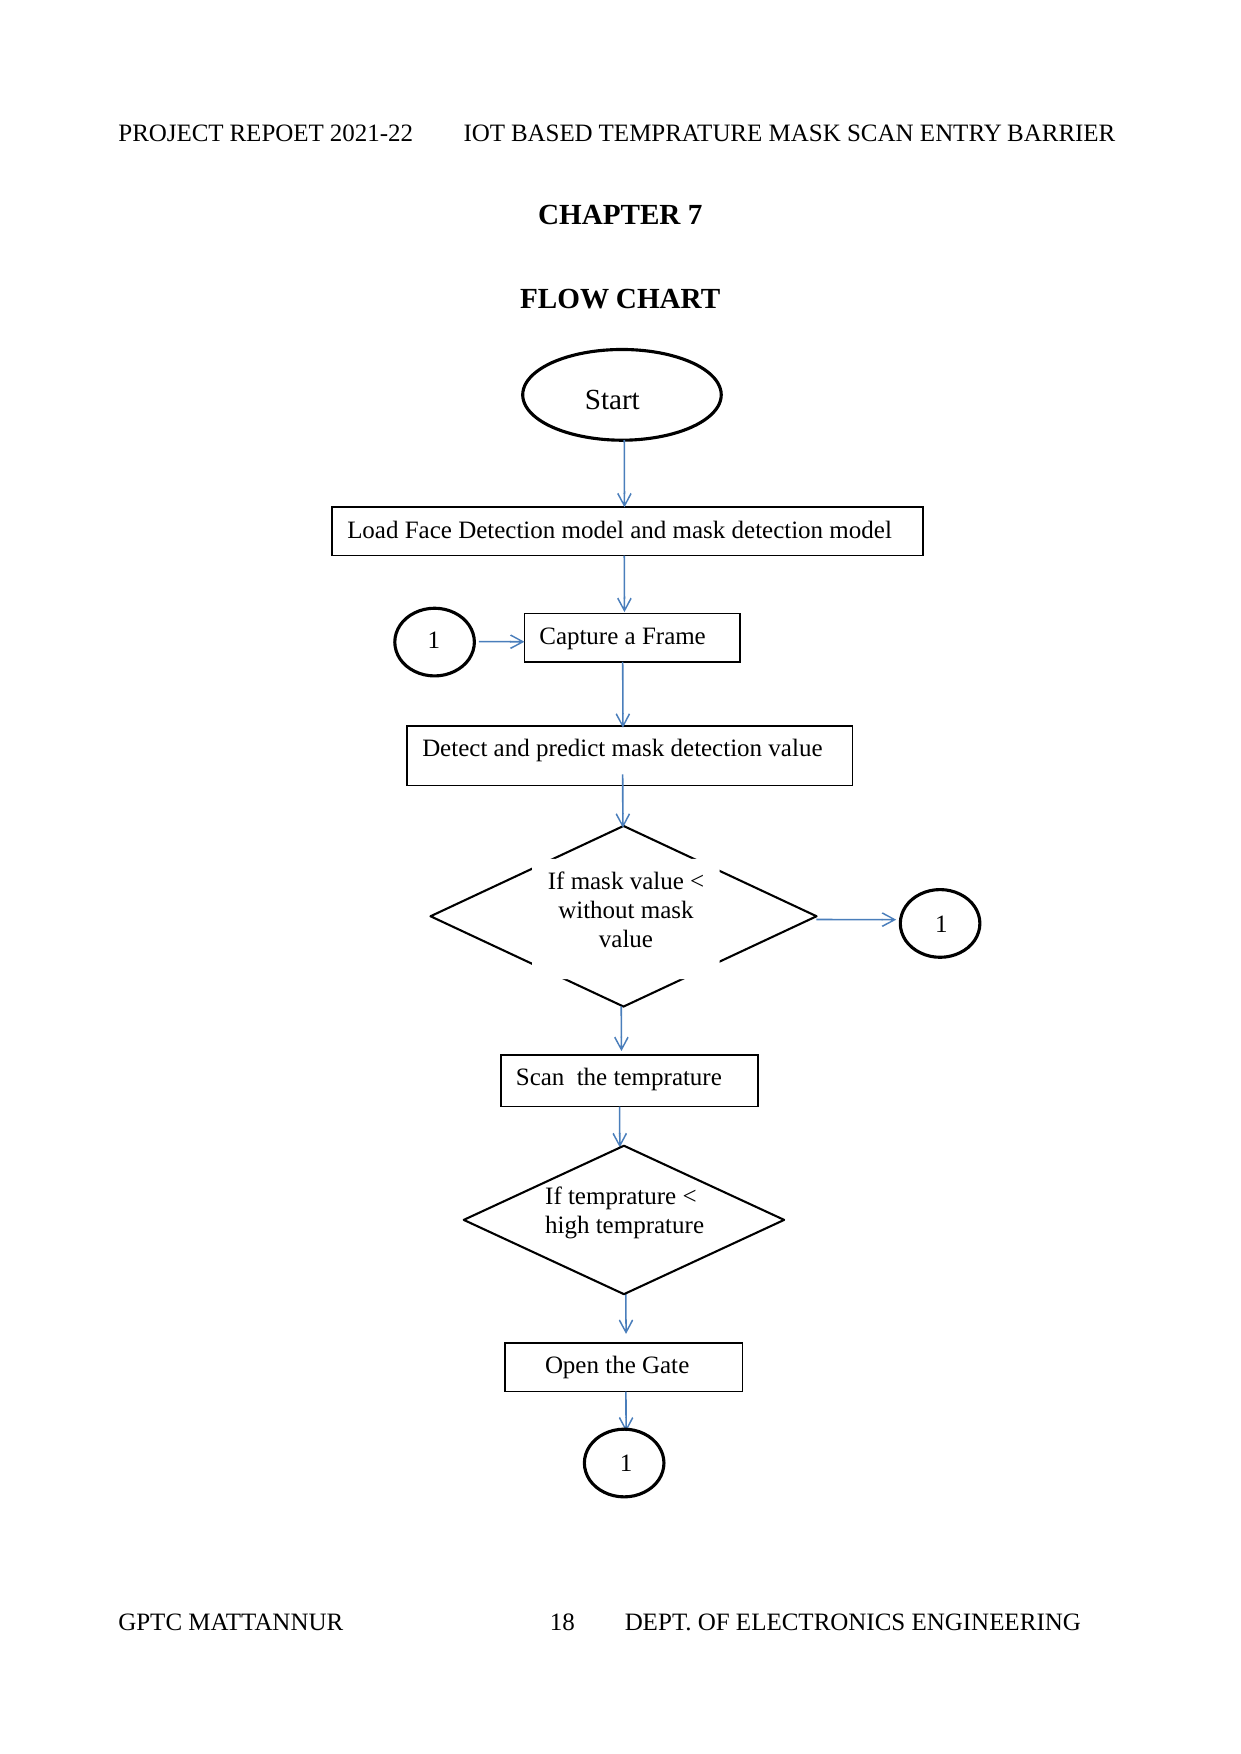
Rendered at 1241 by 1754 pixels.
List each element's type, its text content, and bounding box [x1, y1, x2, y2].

subtitle FLOW CHART [118, 281, 1122, 314]
subtitle CHAPTER 7 [118, 197, 1122, 231]
